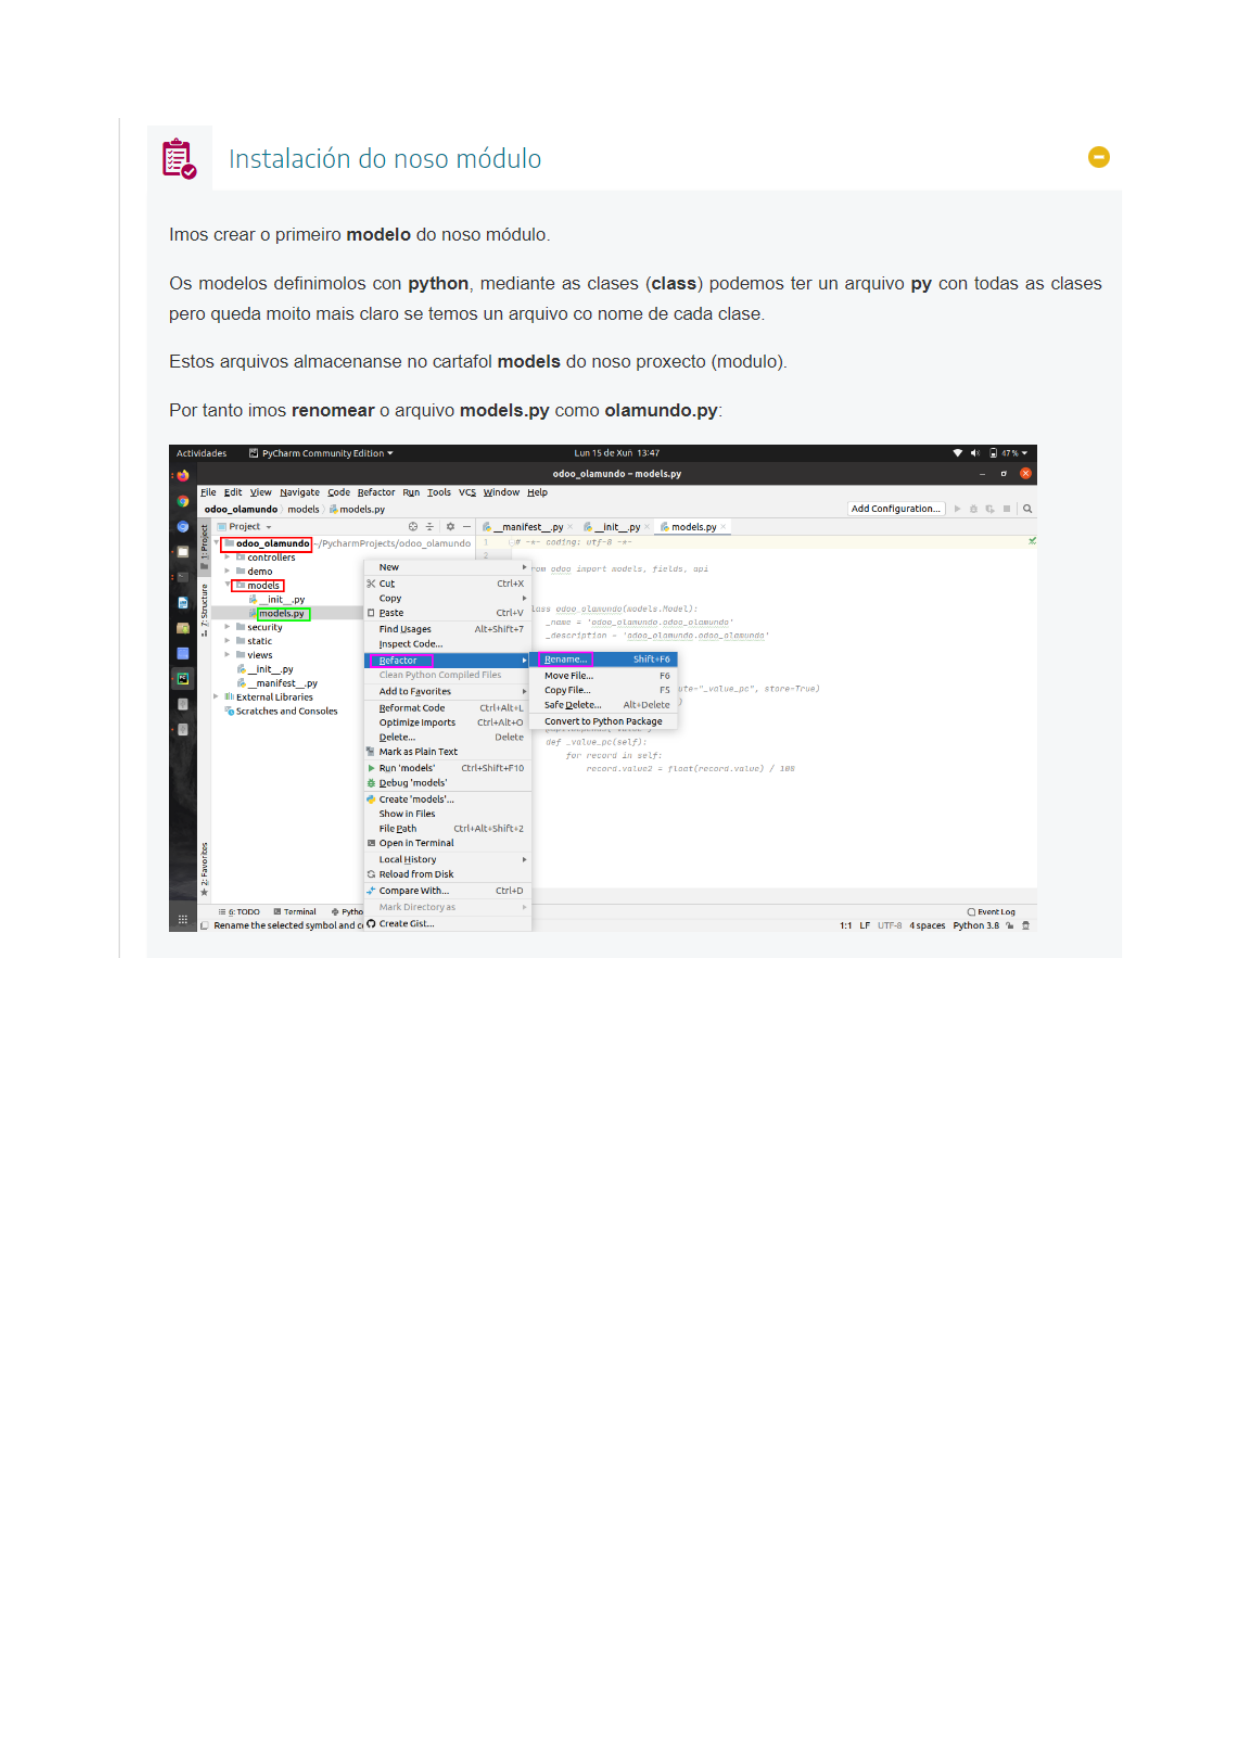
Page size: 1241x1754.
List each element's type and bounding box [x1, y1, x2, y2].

picture [118, 118, 1123, 958]
